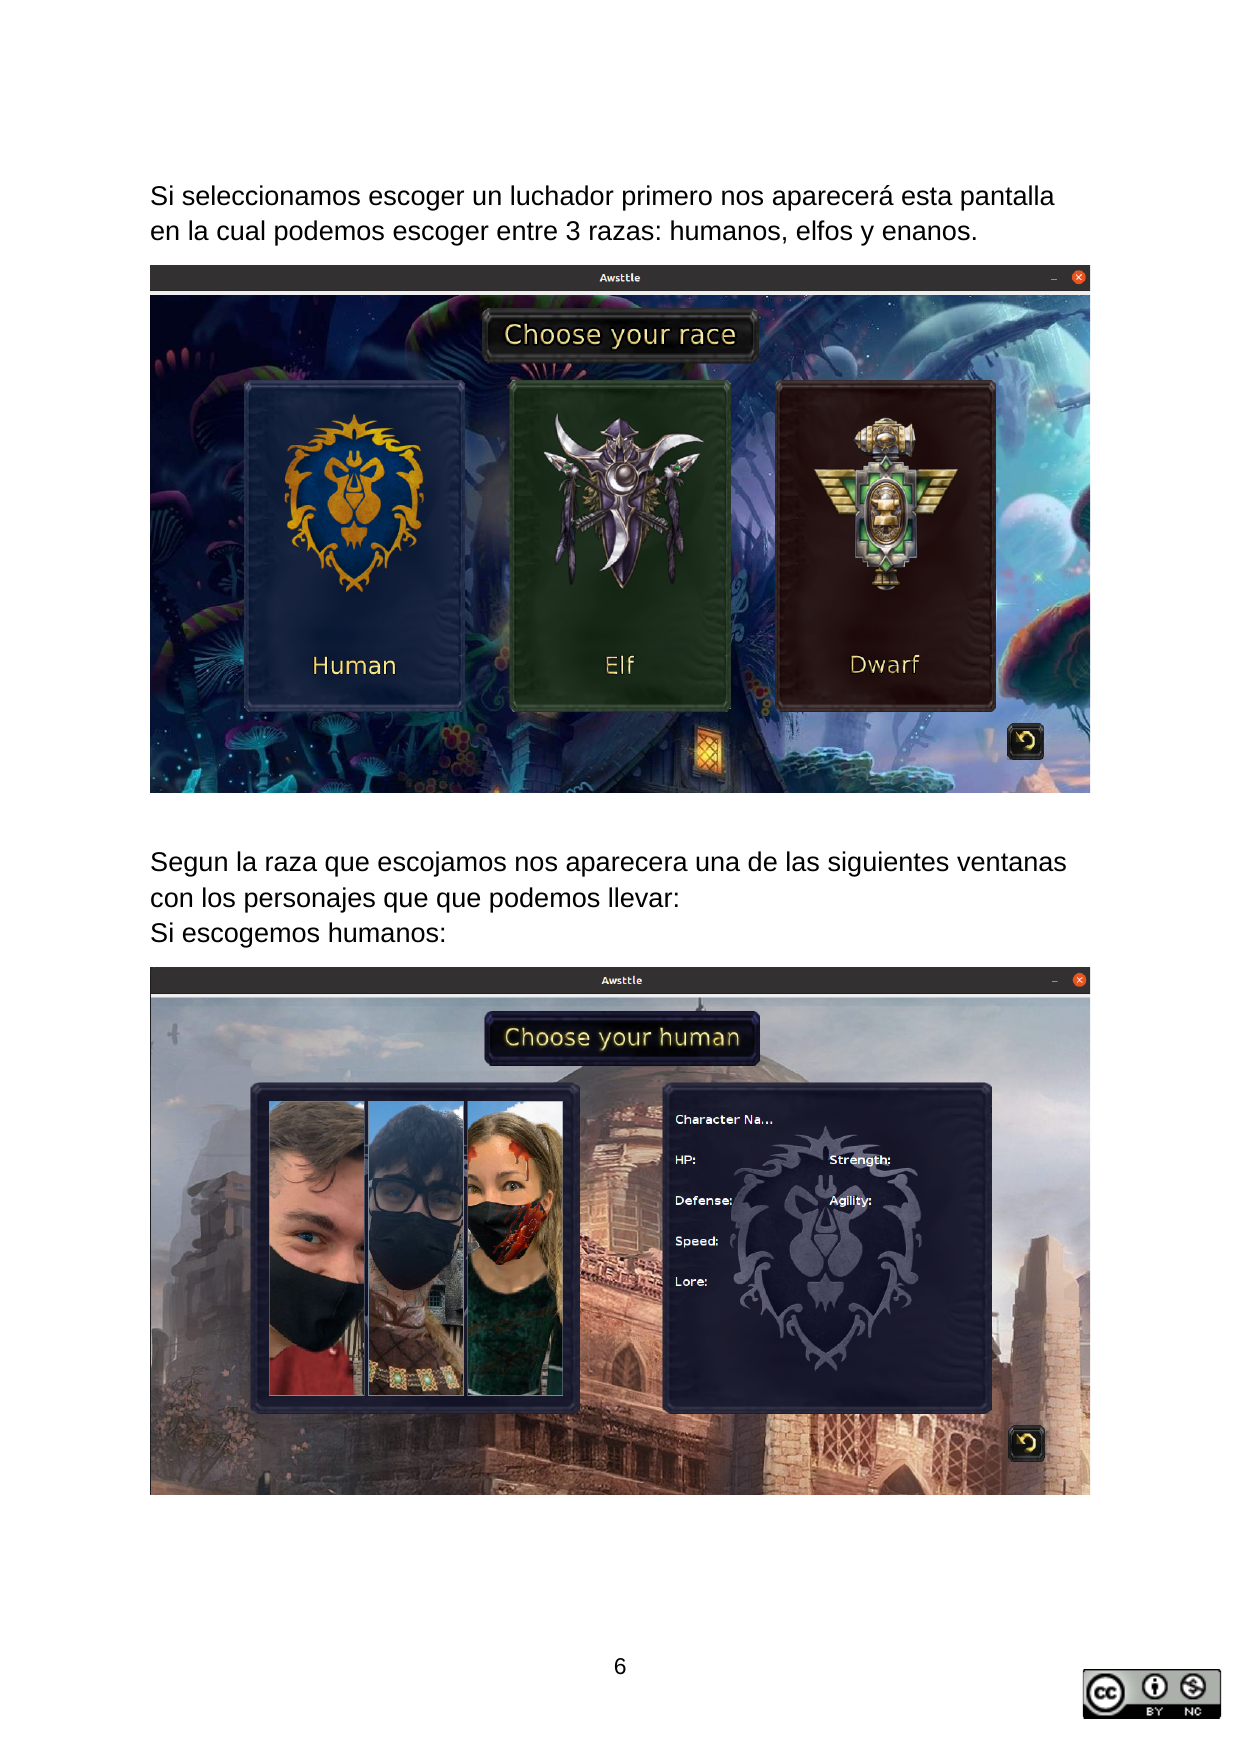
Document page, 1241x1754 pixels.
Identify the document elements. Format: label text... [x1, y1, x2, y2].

picture [150, 265, 1091, 793]
text Segun la raza que escojamos nos aparecera una de las siguientes ventanas con los personajes que que podemos llevar: [150, 846, 1090, 913]
picture [150, 967, 1091, 1495]
picture [1082, 1669, 1222, 1719]
text Si escogemos humanos: [150, 917, 1090, 949]
text Si seleccionamos escoger un luchador primero nos aparecerá esta pantalla en la cual podemos escoger entre 3 razas: humanos, elfos y enanos. [150, 179, 1090, 247]
